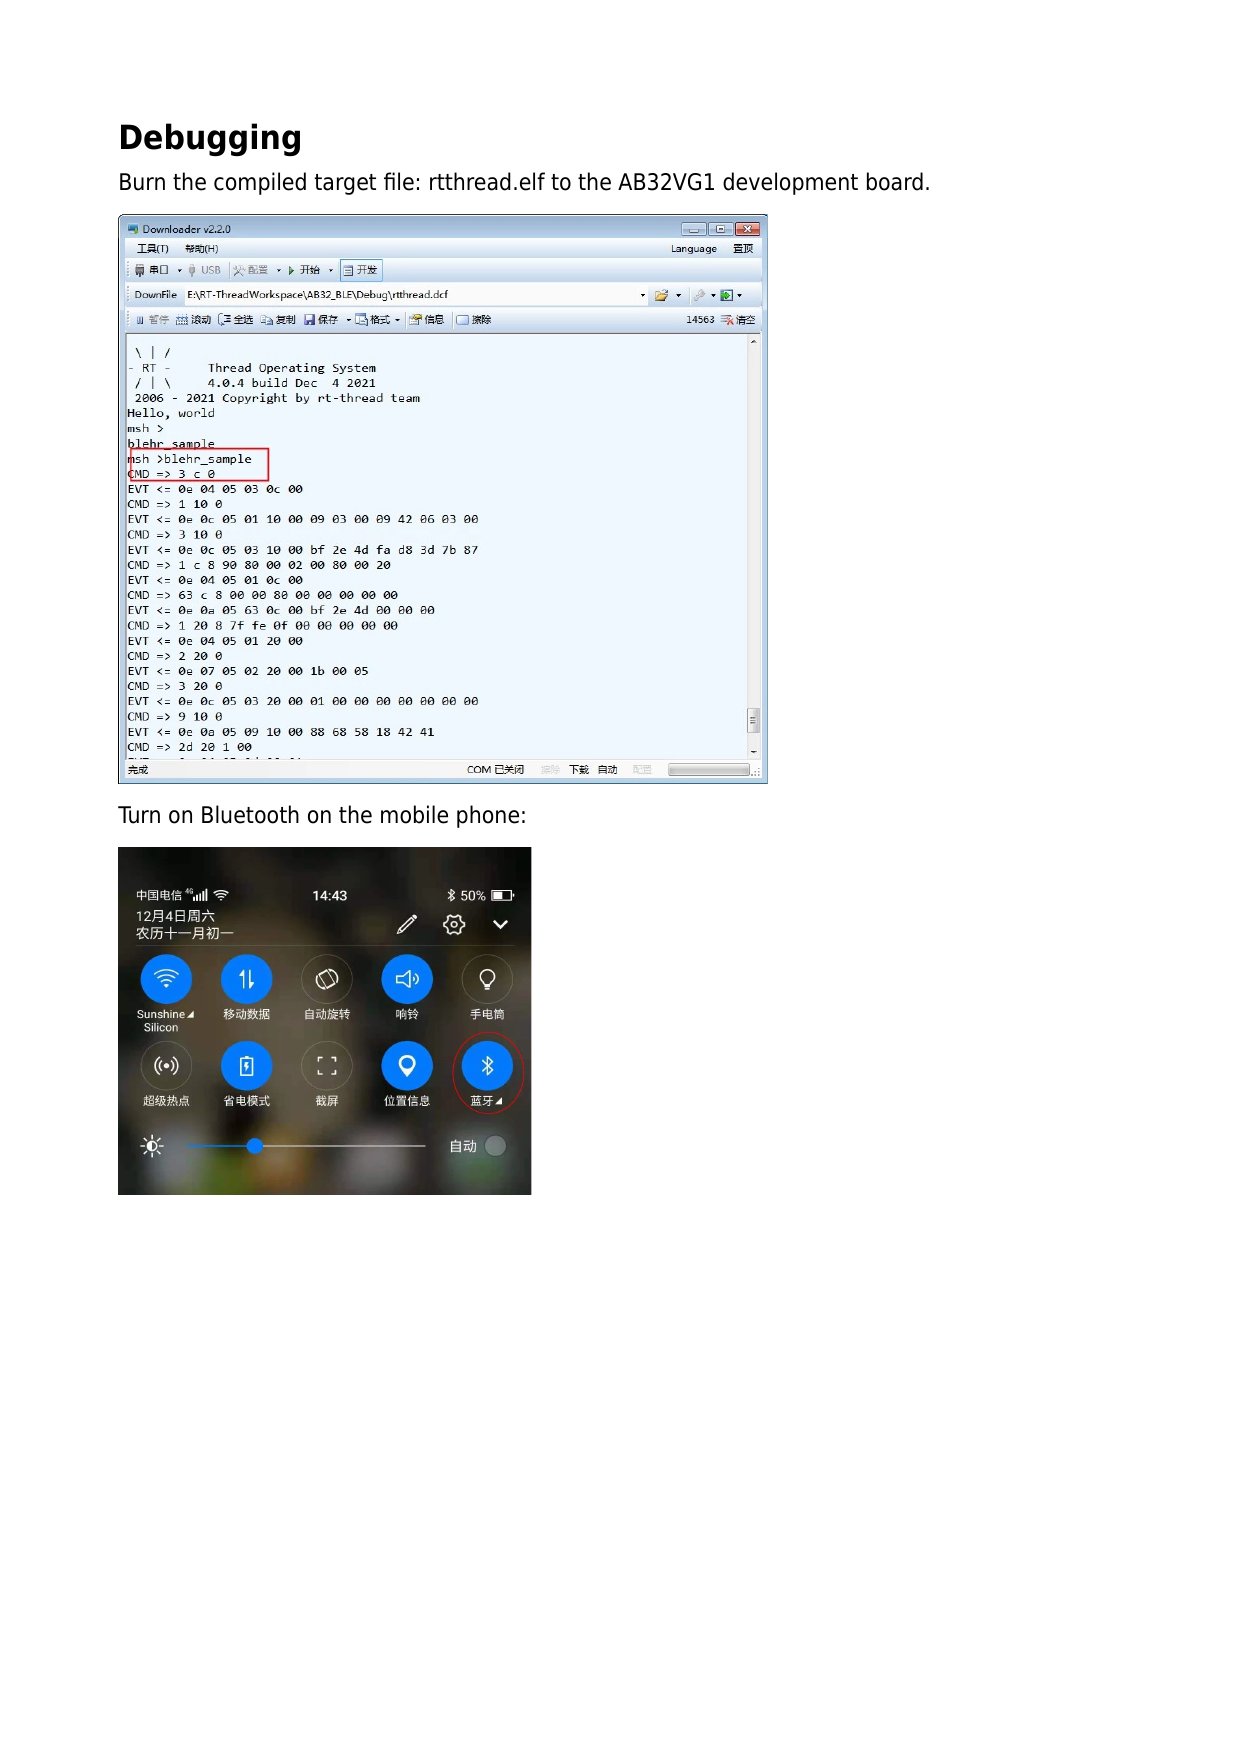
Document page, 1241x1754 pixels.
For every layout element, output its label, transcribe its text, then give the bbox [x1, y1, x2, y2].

subtitle Debugging [118, 118, 1122, 157]
picture [118, 847, 532, 1195]
text Burn the compiled target file: rtthread.elf to the AB32VG1 development board. [118, 169, 1122, 196]
picture [118, 214, 768, 784]
text Turn on Bluetooth on the mobile phone: [118, 802, 1122, 829]
